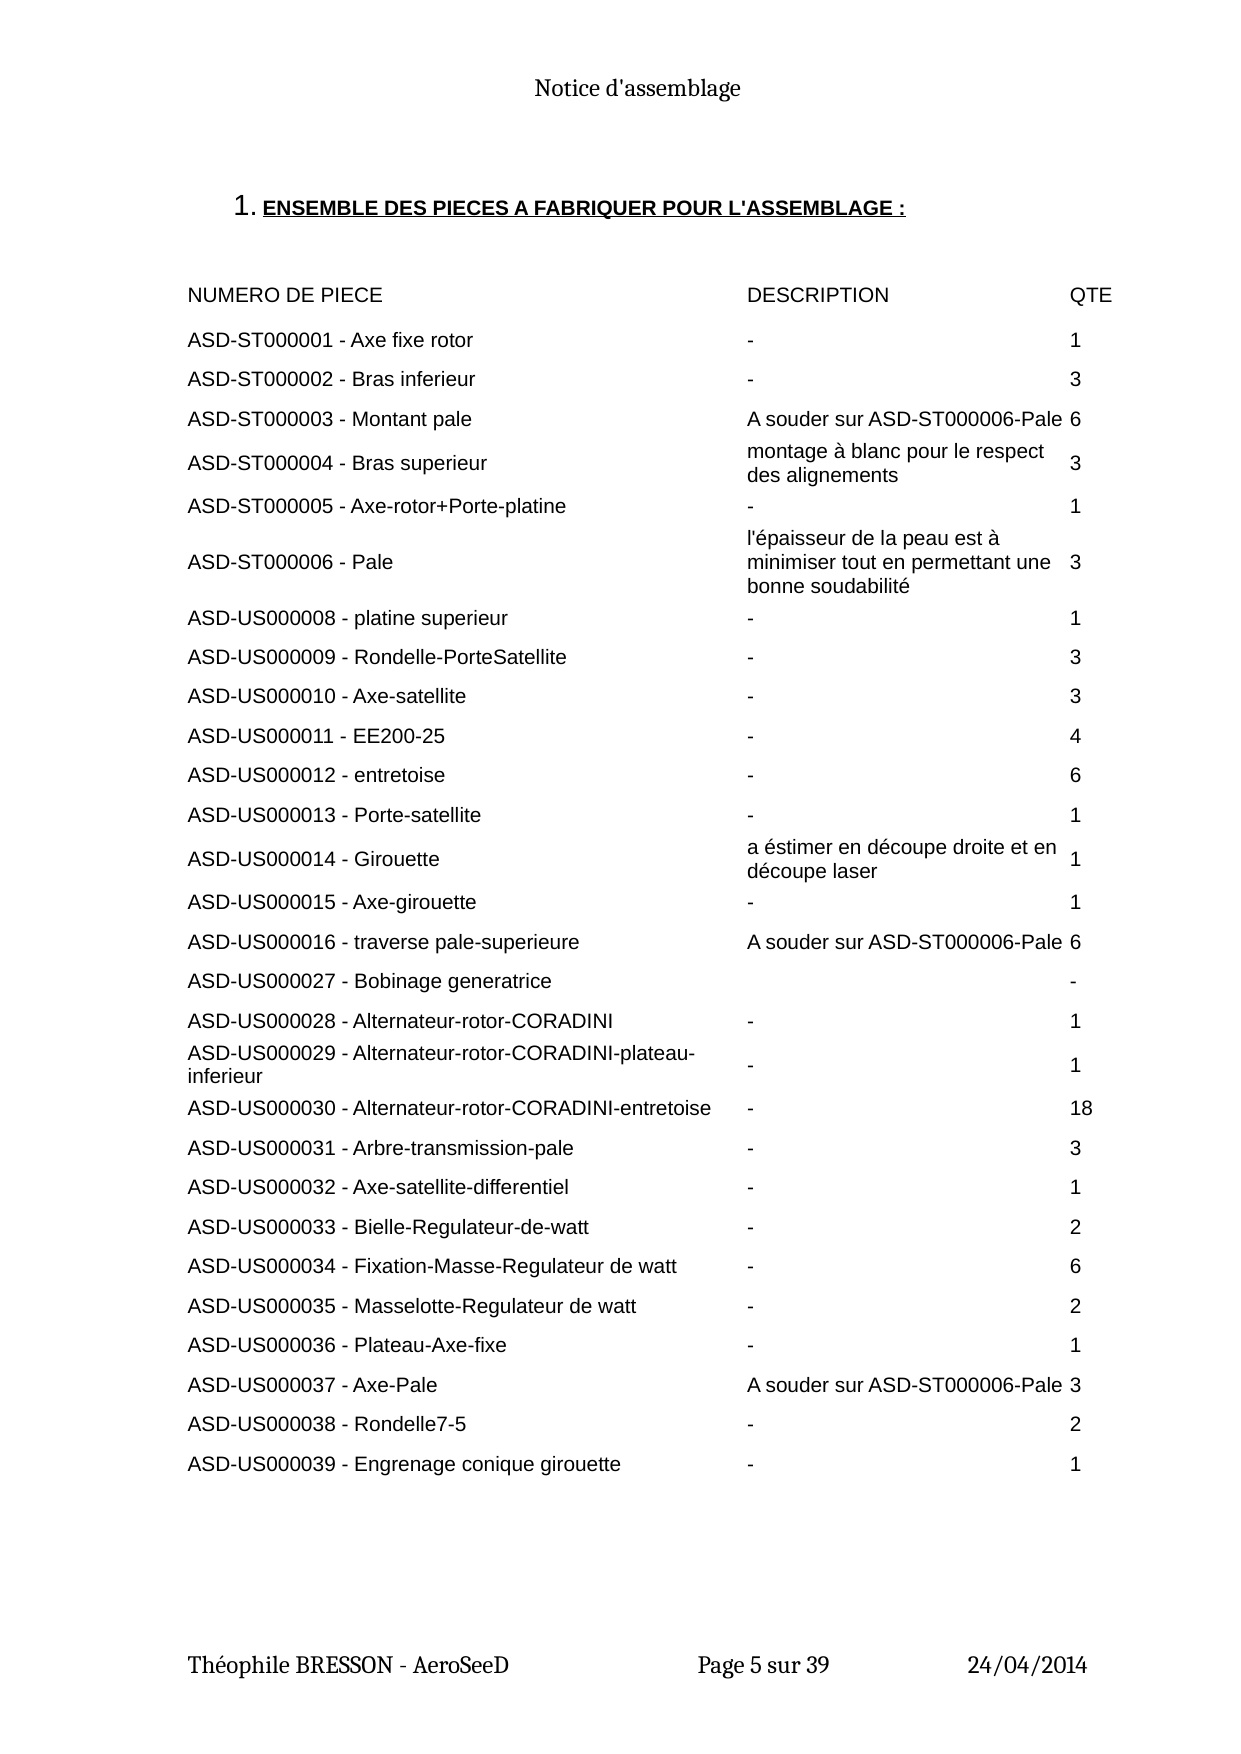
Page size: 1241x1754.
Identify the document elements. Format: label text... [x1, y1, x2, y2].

table_cell - [747, 1444, 1069, 1483]
table_cell ASD-US000035 - Masselotte-Regulateur de watt [188, 1286, 747, 1325]
table_cell ASD-ST000002 - Bras inferieur [188, 360, 747, 399]
table_cell ASD-US000032 - Axe-satellite-differentiel [188, 1167, 747, 1207]
table_cell 4 [1070, 716, 1173, 756]
table_cell 1 [1070, 1167, 1173, 1207]
table_cell - [747, 756, 1069, 795]
table_cell - [747, 1167, 1069, 1207]
table_cell ASD-US000036 - Plateau-Axe-fixe [188, 1325, 747, 1365]
table_cell ASD-ST000003 - Montant pale [188, 399, 747, 438]
table_cell - [747, 795, 1069, 834]
table_cell 6 [1070, 1246, 1173, 1286]
table_cell ASD-US000037 - Axe-Pale [188, 1365, 747, 1404]
table_cell 6 [1070, 922, 1173, 961]
table_cell ASD-US000034 - Fixation-Masse-Regulateur de watt [188, 1246, 747, 1286]
table_cell ASD-ST000005 - Axe-rotor+Porte-platine [188, 486, 747, 526]
table_cell ASD-US000027 - Bobinage generatrice [188, 961, 747, 1001]
table_cell - [747, 598, 1069, 637]
table_cell ASD-US000039 - Engrenage conique girouette [188, 1444, 747, 1483]
table_cell ASD-US000033 - Bielle-Regulateur-de-watt [188, 1207, 747, 1246]
table_cell 1 [1070, 320, 1173, 359]
table_cell l'épaisseur de la peau est à minimiser tout en permettant une bonne soudabilité [747, 526, 1069, 598]
table_cell ASD-US000013 - Porte-satellite [188, 795, 747, 834]
table_cell 3 [1070, 1128, 1173, 1167]
table_cell - [747, 883, 1069, 922]
table_cell 3 [1070, 677, 1173, 716]
table_cell 1 [1070, 1444, 1173, 1483]
table_cell ASD-US000008 - platine superieur [188, 598, 747, 637]
table_cell ASD-US000028 - Alternateur-rotor-CORADINI [188, 1001, 747, 1040]
table_cell - [747, 1325, 1069, 1365]
table_cell ASD-US000031 - Arbre-transmission-pale [188, 1128, 747, 1167]
table_cell 3 [1070, 1365, 1173, 1404]
table_cell - [747, 1040, 1069, 1088]
table_cell 3 [1070, 526, 1173, 598]
table_cell 1 [1070, 1001, 1173, 1040]
table_header DESCRIPTION [747, 270, 1069, 320]
table_cell ASD-US000038 - Rondelle7-5 [188, 1404, 747, 1444]
table_cell ASD-US000030 - Alternateur-rotor-CORADINI-entretoise [188, 1088, 747, 1128]
table_cell ASD-US000016 - traverse pale-superieure [188, 922, 747, 961]
table_cell - [747, 320, 1069, 359]
table_cell 2 [1070, 1286, 1173, 1325]
table_header NUMERO DE PIECE [188, 270, 747, 320]
table_cell 1 [1070, 1040, 1173, 1088]
table_cell a éstimer en découpe droite et en découpe laser [747, 835, 1069, 882]
table_cell montage à blanc pour le respect des alignements [747, 439, 1069, 486]
table_header QTE [1070, 270, 1173, 320]
table_cell ASD-US000010 - Axe-satellite [188, 677, 747, 716]
table_cell [747, 961, 1069, 1001]
table_cell - [747, 1088, 1069, 1128]
table_cell 1 [1070, 883, 1173, 922]
table_cell 2 [1070, 1207, 1173, 1246]
table_cell - [747, 1207, 1069, 1246]
table_cell ASD-US000014 - Girouette [188, 835, 747, 882]
table_cell 1 [1070, 598, 1173, 637]
table_cell ASD-US000009 - Rondelle-PorteSatellite [188, 637, 747, 677]
table_cell - [747, 1286, 1069, 1325]
table_cell ASD-US000011 - EE200-25 [188, 716, 747, 756]
subtitle ENSEMBLE DES PIECES A FABRIQUER POUR L'ASSEMBLAGE : [225, 187, 1056, 221]
table_cell - [747, 360, 1069, 399]
table_cell - [747, 637, 1069, 677]
table_cell 1 [1070, 795, 1173, 834]
table_cell ASD-ST000006 - Pale [188, 526, 747, 598]
table_cell A souder sur ASD-ST000006-Pale [747, 1365, 1069, 1404]
table_cell - [1070, 961, 1173, 1001]
table_cell 1 [1070, 1325, 1173, 1365]
table_cell ASD-ST000001 - Axe fixe rotor [188, 320, 747, 359]
table_cell 1 [1070, 486, 1173, 526]
table_cell 2 [1070, 1404, 1173, 1444]
table_cell - [747, 677, 1069, 716]
table_cell A souder sur ASD-ST000006-Pale [747, 922, 1069, 961]
table_cell - [747, 486, 1069, 526]
table_cell 3 [1070, 637, 1173, 677]
table_cell 1 [1070, 835, 1173, 882]
table_cell ASD-US000029 - Alternateur-rotor-CORADINI-plateau-inferieur [188, 1040, 747, 1088]
table_cell 18 [1070, 1088, 1173, 1128]
table_cell 3 [1070, 360, 1173, 399]
table_cell 6 [1070, 399, 1173, 438]
table_cell - [747, 1001, 1069, 1040]
table_cell ASD-ST000004 - Bras superieur [188, 439, 747, 486]
table_cell 6 [1070, 756, 1173, 795]
table_cell ASD-US000015 - Axe-girouette [188, 883, 747, 922]
table_cell - [747, 1128, 1069, 1167]
table_cell - [747, 1246, 1069, 1286]
table_cell 3 [1070, 439, 1173, 486]
table_cell ASD-US000012 - entretoise [188, 756, 747, 795]
table_cell - [747, 1404, 1069, 1444]
table_cell A souder sur ASD-ST000006-Pale [747, 399, 1069, 438]
table_cell - [747, 716, 1069, 756]
